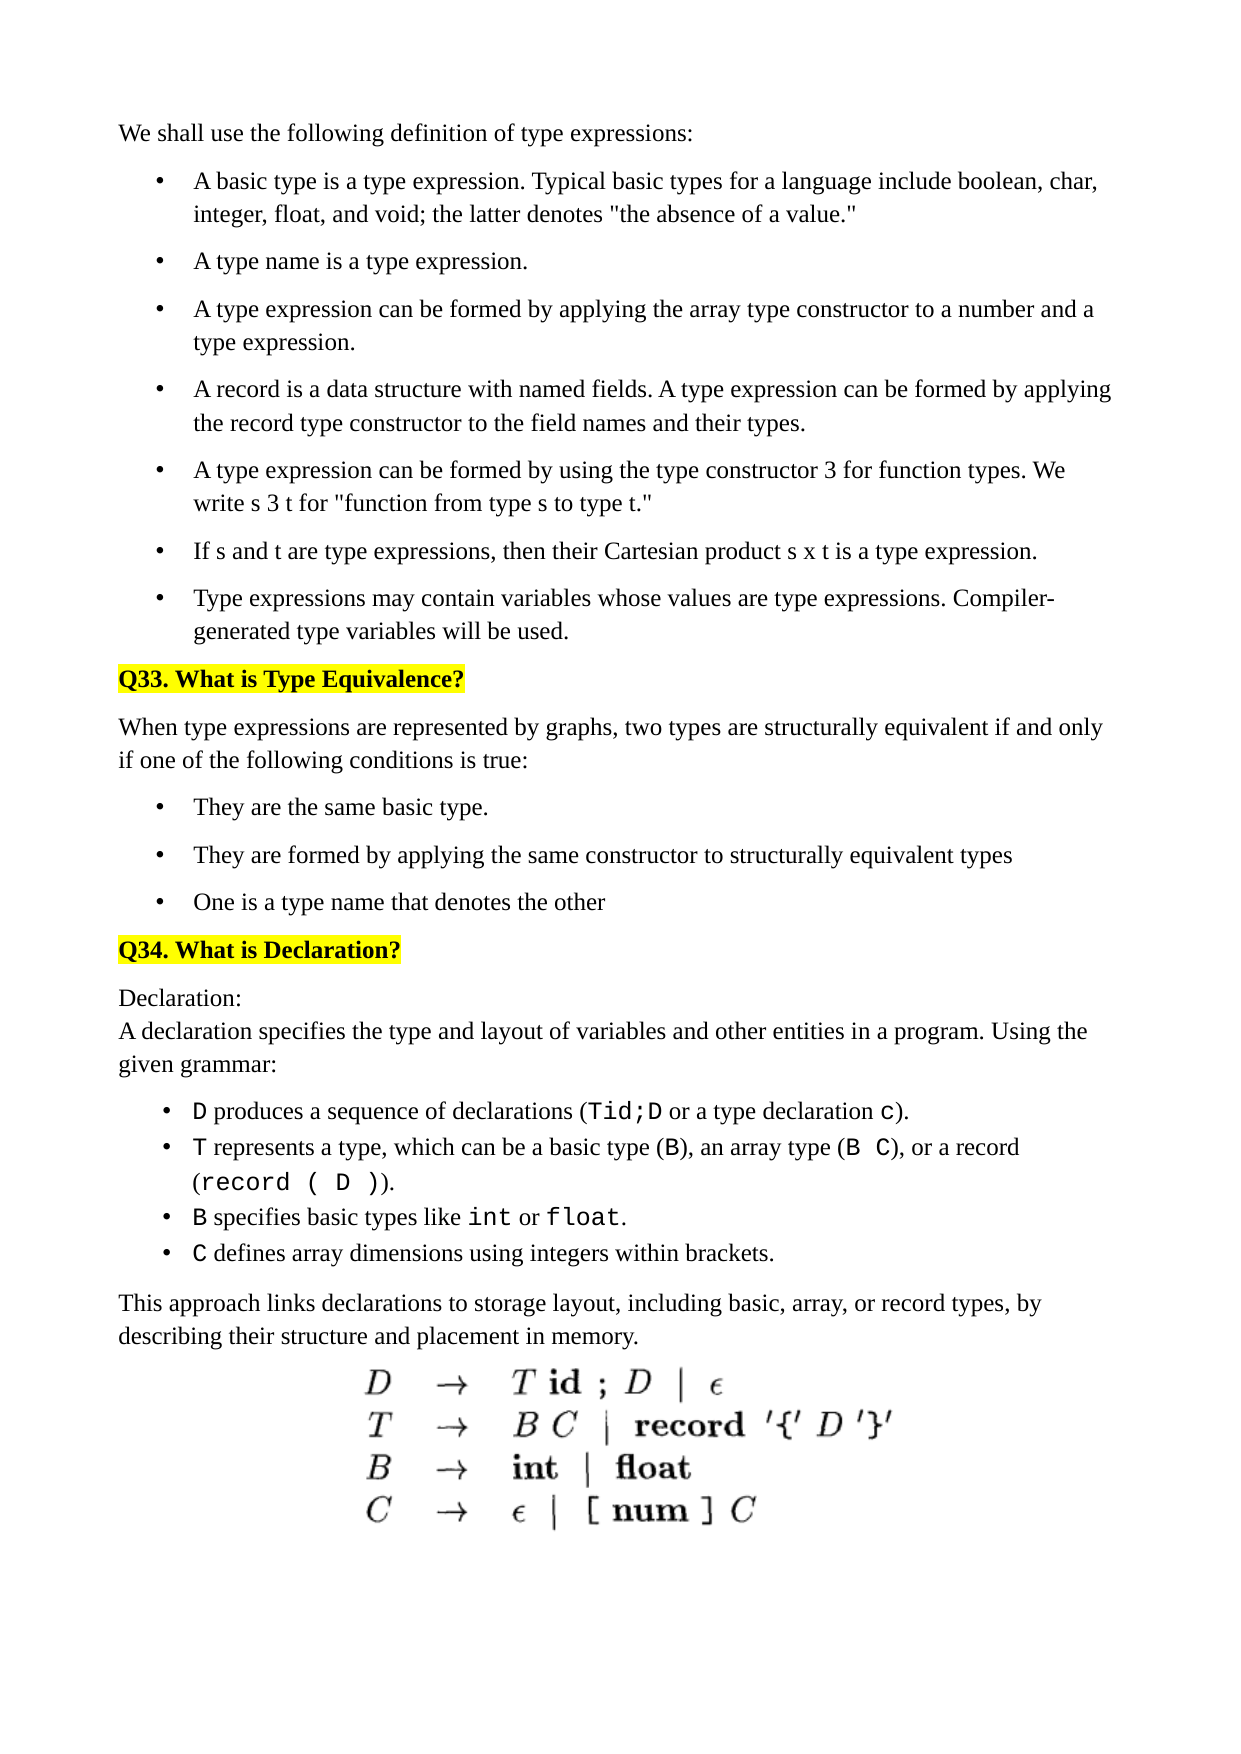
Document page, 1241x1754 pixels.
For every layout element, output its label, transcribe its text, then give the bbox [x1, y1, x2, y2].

text We shall use the following definition of type expressions: [118, 118, 1122, 147]
list One is a type name that denotes the other [156, 887, 1122, 916]
text When type expressions are represented by graphs, two types are structurally equivalent if and only if one of the following conditions is true: [118, 712, 1122, 773]
list D produces a sequence of declarations (Tid;D or a type declaration c). [162, 1096, 1122, 1127]
list A basic type is a type expression. Typical basic types for a language include boolean, char, integer, float, and void; the latter denotes "the absence of a value." [156, 166, 1122, 227]
list B specifies basic types like int or float. [162, 1202, 1122, 1233]
list A type expression can be formed by applying the array type constructor to a number and a type expression. [156, 294, 1122, 356]
list T represents a type, which can be a basic type (B), an array type (B C), or a record (record ( D )). [162, 1132, 1122, 1198]
list If s and t are type expressions, then their Cartesian product s x t is a type expression. [156, 536, 1122, 564]
list They are formed by applying the same constructor to structurally equivalent types [156, 840, 1122, 869]
list A record is a data structure with named fields. A type expression can be formed by applying the record type constructor to the field names and their types. [156, 374, 1122, 436]
text Declaration: A declaration specifies the type and layout of variables and other entities in a program. Using the given grammar: [118, 983, 1122, 1077]
list C defines array dimensions using integers within brackets. [162, 1238, 1122, 1268]
list A type name is a type expression. [156, 246, 1122, 275]
picture [326, 1360, 915, 1533]
text Q34. What is Declaration? [118, 935, 1122, 964]
text This approach links declarations to storage layout, including basic, array, or record types, by describing their structure and placement in memory. [118, 1288, 1122, 1349]
list Type expressions may contain variables whose values are type expressions. Compiler-generated type variables will be used. [156, 583, 1122, 645]
list They are the same basic type. [156, 792, 1122, 821]
text Q33. What is Type Equivalence? [118, 664, 1122, 693]
list A type expression can be formed by using the type constructor 3 for function types. We write s 3 t for "function from type s to type t." [156, 455, 1122, 517]
